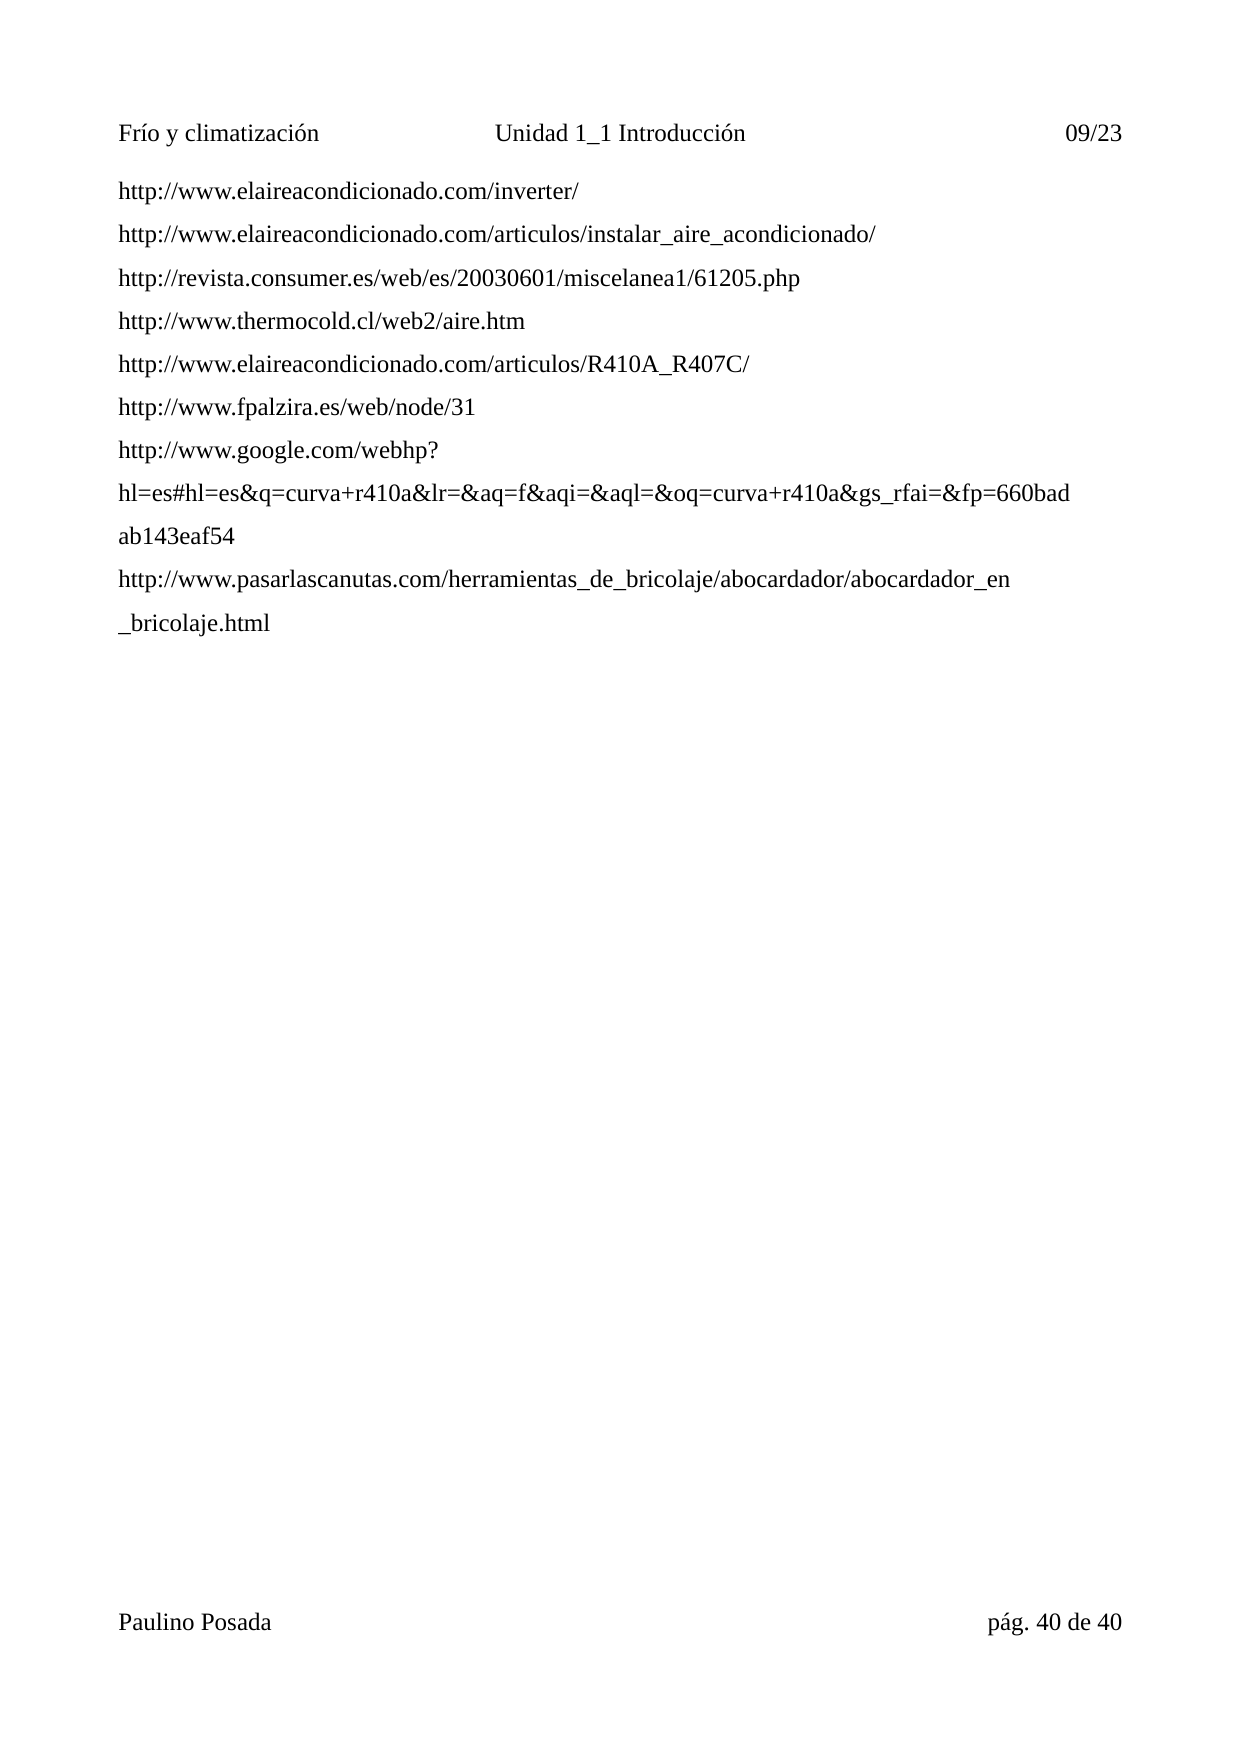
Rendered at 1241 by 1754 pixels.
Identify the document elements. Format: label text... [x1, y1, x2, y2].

text _bricolaje.html [118, 608, 1122, 636]
text http://www.google.com/webhp? [118, 435, 1122, 464]
text hl=es#hl=es&q=curva+r410a&lr=&aq=f&aqi=&aql=&oq=curva+r410a&gs_rfai=&fp=660bad [118, 478, 1122, 507]
text http://www.elaireacondicionado.com/articulos/R410A_R407C/ [118, 349, 1122, 378]
text http://www.thermocold.cl/web2/aire.htm [118, 306, 1122, 334]
text http://www.fpalzira.es/web/node/31 [118, 392, 1122, 421]
text http://revista.consumer.es/web/es/20030601/miscelanea1/61205.php [118, 263, 1122, 291]
text http://www.pasarlascanutas.com/herramientas_de_bricolaje/abocardador/abocardador_en [118, 564, 1122, 593]
text http://www.elaireacondicionado.com/inverter/ [118, 176, 1122, 205]
text http://www.elaireacondicionado.com/articulos/instalar_aire_acondicionado/ [118, 219, 1122, 248]
text ab143eaf54 [118, 521, 1122, 550]
